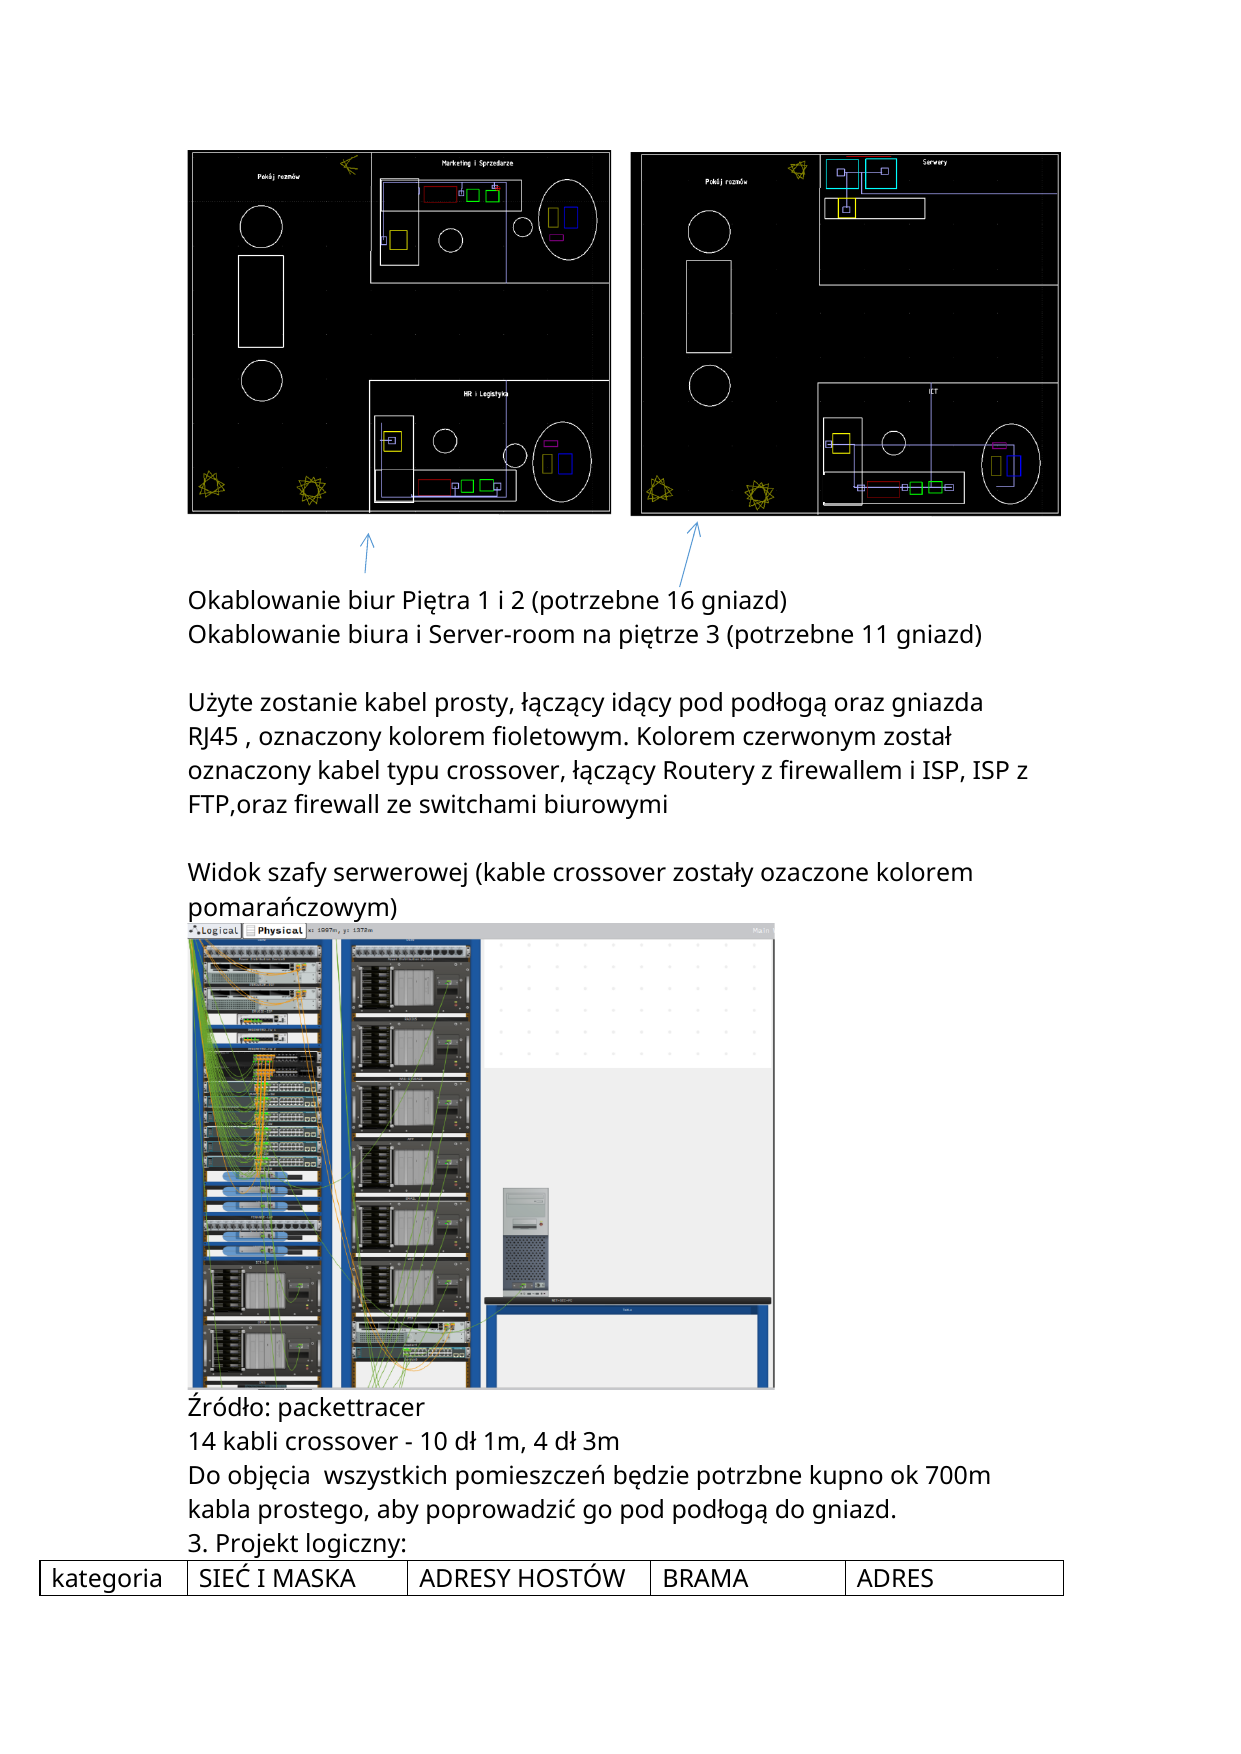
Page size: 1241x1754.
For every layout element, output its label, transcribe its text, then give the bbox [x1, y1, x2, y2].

text Widok szafy serwerowej (kable crossover zostały ozaczone kolorem pomarańczowym) [187, 855, 1053, 923]
table_header SIEĆ I MASKA [188, 1561, 407, 1595]
text Do objęcia wszystkich pomieszczeń będzie potrzbne kupno ok 700m kabla prostego, aby poprowadzić go pod podłogą do gniazd. [187, 1458, 1053, 1526]
text Użyte zostanie kabel prosty, łączący idący pod podłogą oraz gniazda RJ45 , oznaczony kolorem fioletowym. Kolorem czerwonym został oznaczony kabel typu crossover, łączący Routery z firewallem i ISP, ISP z FTP,oraz firewall ze switchami biurowymi [187, 685, 1053, 821]
table_header kategoria [41, 1561, 187, 1595]
table_header ADRESY HOSTÓW [408, 1561, 650, 1595]
text Okablowanie biura i Server-room na piętrze 3 (potrzebne 11 gniazd) [187, 617, 1053, 651]
text 14 kabli crossover - 10 dł 1m, 4 dł 3m [187, 1424, 1053, 1458]
table_header ADRES [846, 1561, 1063, 1595]
text Okablowanie biur Piętra 1 i 2 (potrzebne 16 gniazd) [187, 583, 1053, 617]
table_header BRAMA [651, 1561, 845, 1595]
list Projekt logiczny: [187, 1526, 1053, 1560]
picture [187, 150, 612, 515]
picture [187, 923, 775, 1390]
picture [630, 152, 1061, 517]
text Źródło: packettracer [187, 1390, 1053, 1424]
